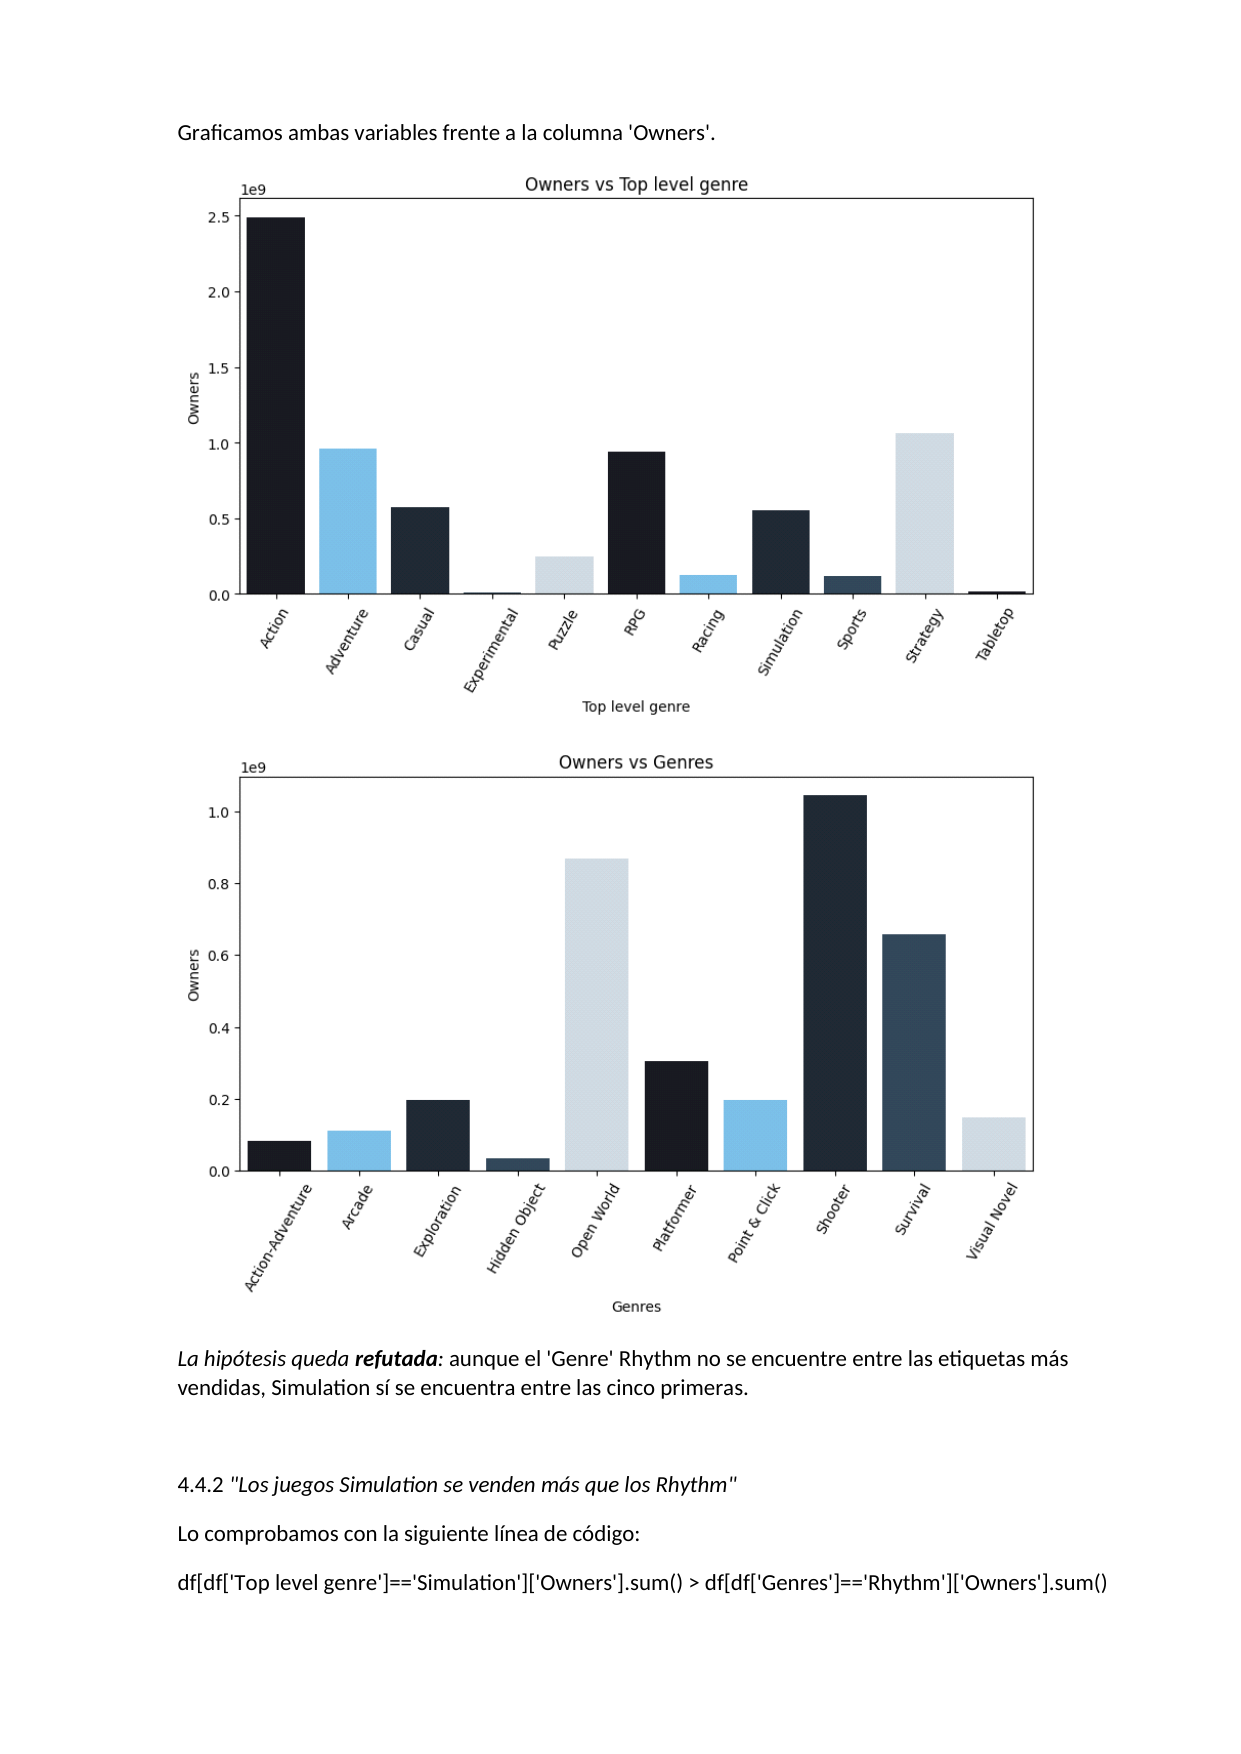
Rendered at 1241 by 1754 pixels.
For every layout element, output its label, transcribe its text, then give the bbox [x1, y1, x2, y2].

text Lo comprobamos con la siguiente línea de código: [177, 1519, 1122, 1547]
text df[df['Top level genre']=='Simulation']['Owners'].sum() > df[df['Genres']=='Rhythm']['Owners'].sum() [177, 1568, 1122, 1596]
text 4.4.2 "Los juegos Simulation se venden más que los Rhythm" [177, 1470, 1122, 1498]
text La hipótesis queda refutada: aunque el 'Genre' Rhythm no se encuentre entre las etiquetas más vendidas, Simulation sí se encuentra entre las cinco primeras. [177, 1344, 1122, 1401]
text Graficamos ambas variables frente a la columna 'Owners'. [177, 118, 1122, 146]
